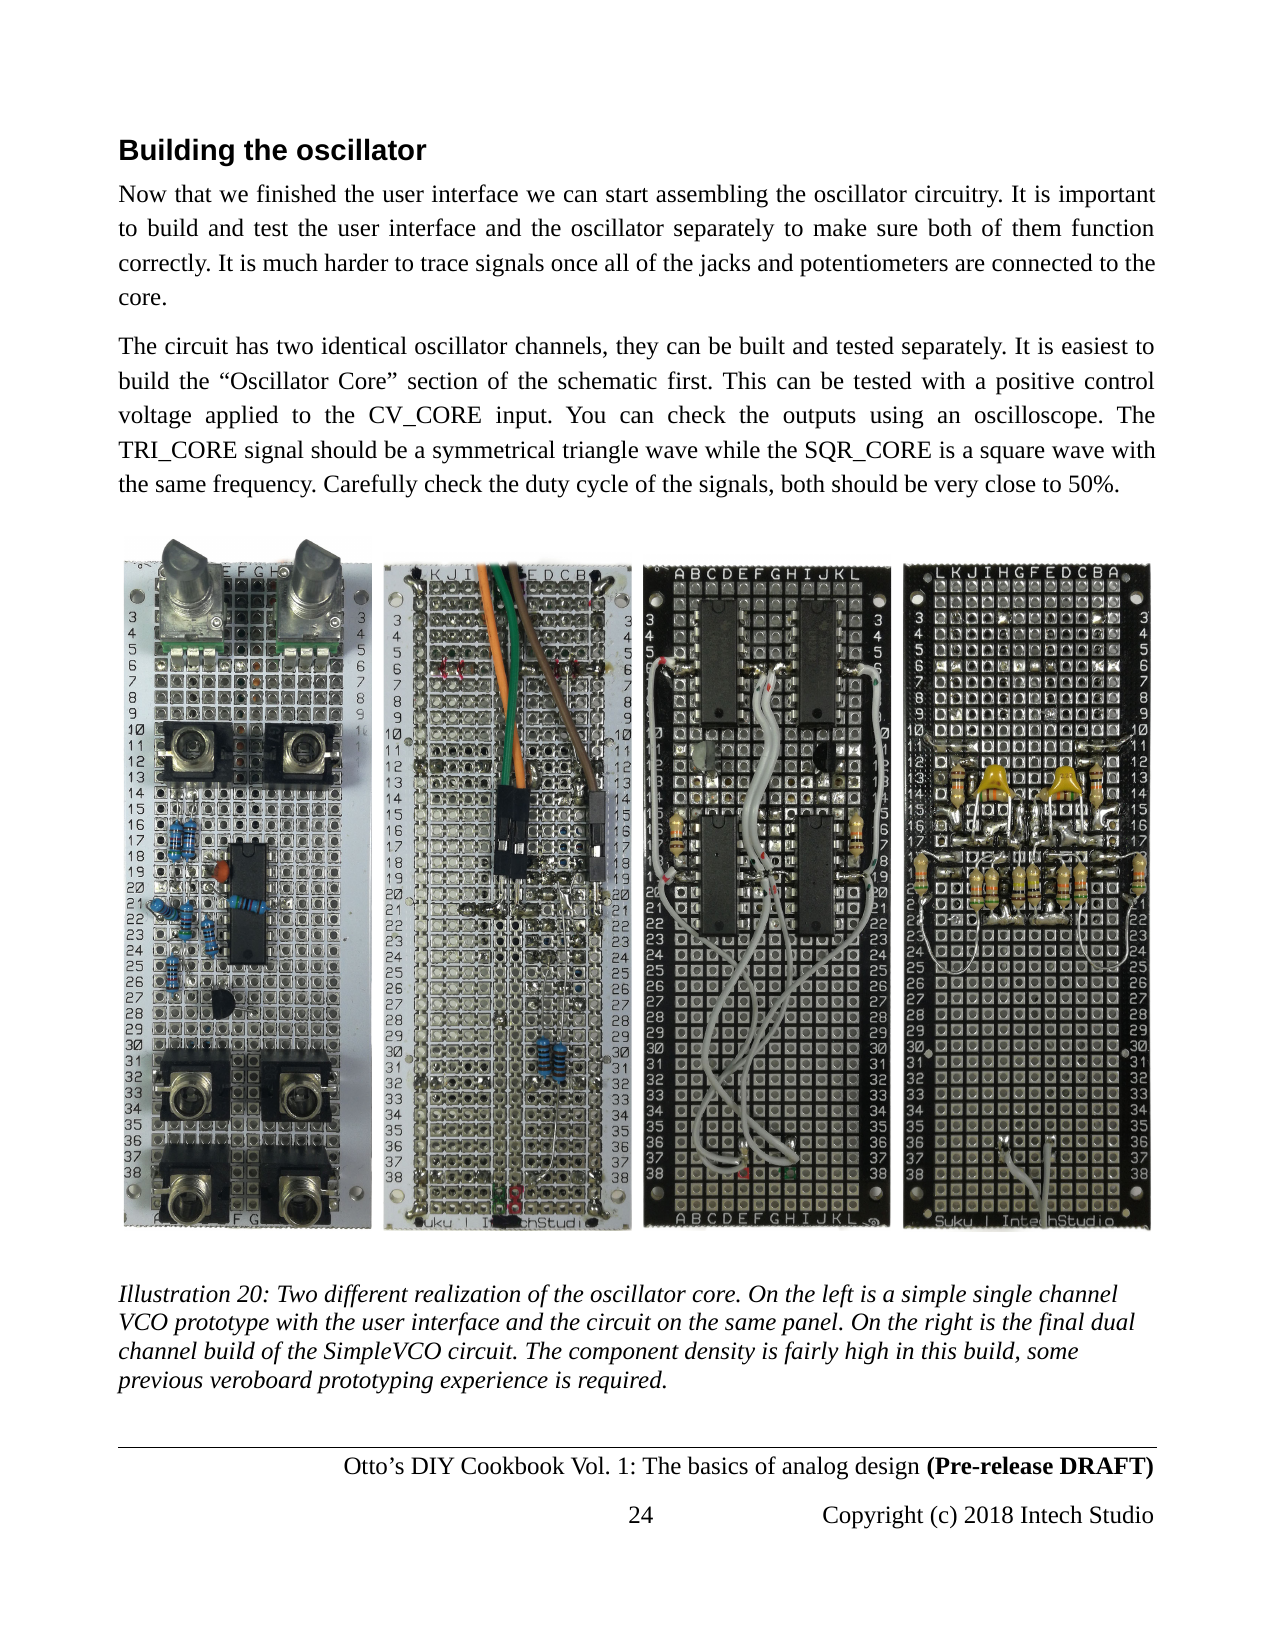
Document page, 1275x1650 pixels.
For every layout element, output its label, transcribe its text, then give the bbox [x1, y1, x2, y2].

picture [643, 600, 892, 1231]
table_header [638, 519, 897, 1266]
table_header [118, 519, 378, 1266]
text The circuit has two identical oscillator channels, they can be built and tested separately. It is easiest to build the “Oscillator Core” section of the schematic first. This can be tested with a positive control voltage applied to the CV_CORE input. You can check the outputs using an oscilloscope. The TRI_CORE signal should be a symmetrical triangle wave while the SQR_CORE is a square wave with the same frequency. Carefully check the duty cycle of the signals, both should be very close to 50%. [118, 331, 1157, 498]
picture [902, 620, 1152, 1232]
table_header [897, 519, 1157, 1266]
table_header [378, 519, 637, 1266]
picture [123, 536, 372, 1231]
subtitle Building the oscillator [118, 133, 1157, 166]
picture [383, 593, 632, 1231]
text Illustration 20: Two different realization of the oscillator core. On the left is a simple single channel VCO prototype with the user interface and the circuit on the same panel. On the right is the final dual channel build of the SimpleVCO circuit. The component density is fairly high in this build, some previous veroboard prototyping experience is required. [118, 1279, 1157, 1394]
text Now that we finished the user interface we can start assembling the oscillator circuitry. It is important to build and test the user interface and the oscillator separately to make sure both of them function correctly. It is much harder to trace signals once all of the jacks and potentiometers are connected to the core. [118, 179, 1157, 311]
